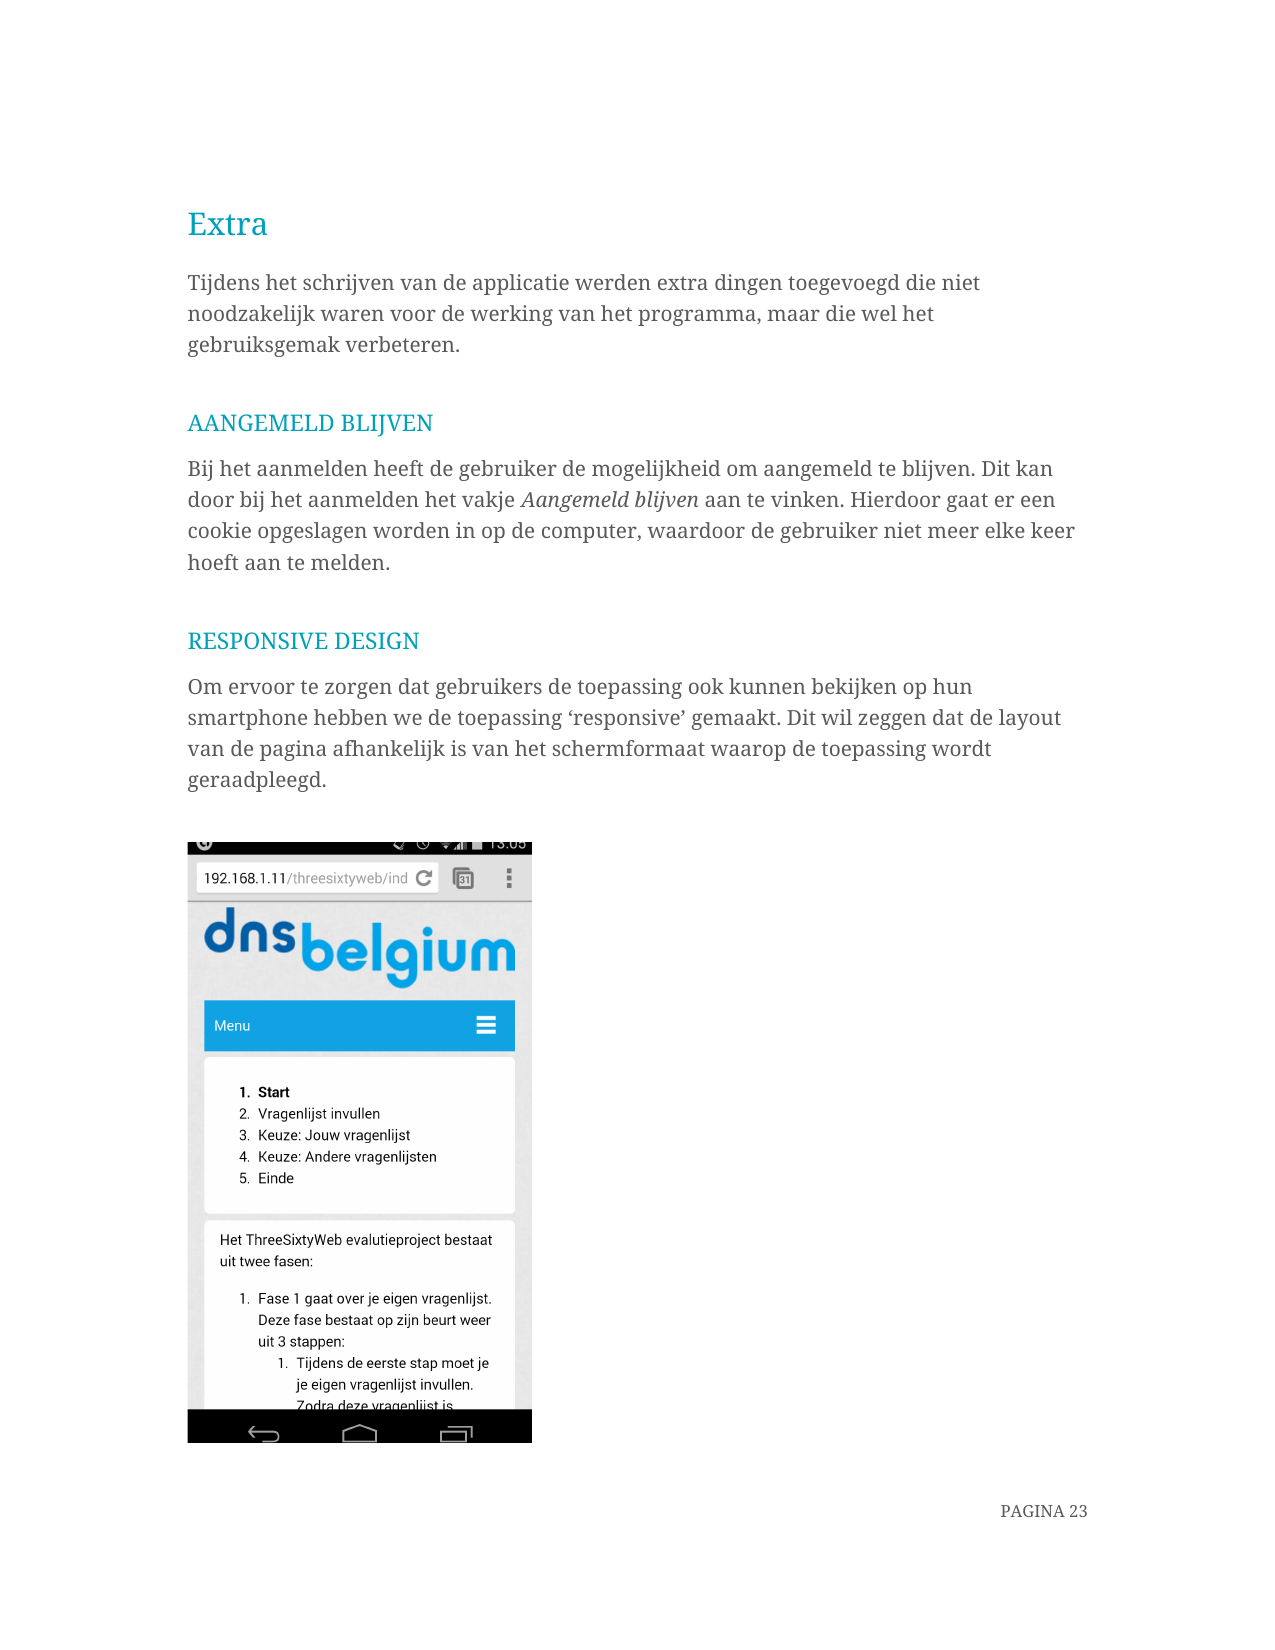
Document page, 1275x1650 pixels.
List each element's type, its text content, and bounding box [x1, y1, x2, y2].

text Bij het aanmelden heeft de gebruiker de mogelijkheid om aangemeld te blijven. Dit kan door bij het aanmelden het vakje Aangemeld blijven aan te vinken. Hierdoor gaat er een cookie opgeslagen worden in op de computer, waardoor de gebruiker niet meer elke keer hoeft aan te melden. [187, 454, 1087, 576]
text Tijdens het schrijven van de applicatie werden extra dingen toegevoegd die niet noodzakelijk waren voor de werking van het programma, maar die wel het gebruiksgemak verbeteren. [187, 268, 1087, 358]
subtitle Responsive design [187, 625, 1087, 656]
subtitle Aangemeld blijven [187, 407, 1087, 438]
subtitle Extra [187, 202, 1087, 245]
text Om ervoor te zorgen dat gebruikers de toepassing ook kunnen bekijken op hun smartphone hebben we de toepassing ‘responsive’ gemaakt. Dit wil zeggen dat de layout van de pagina afhankelijk is van het schermformaat waarop de toepassing wordt geraadpleegd. [187, 672, 1087, 794]
